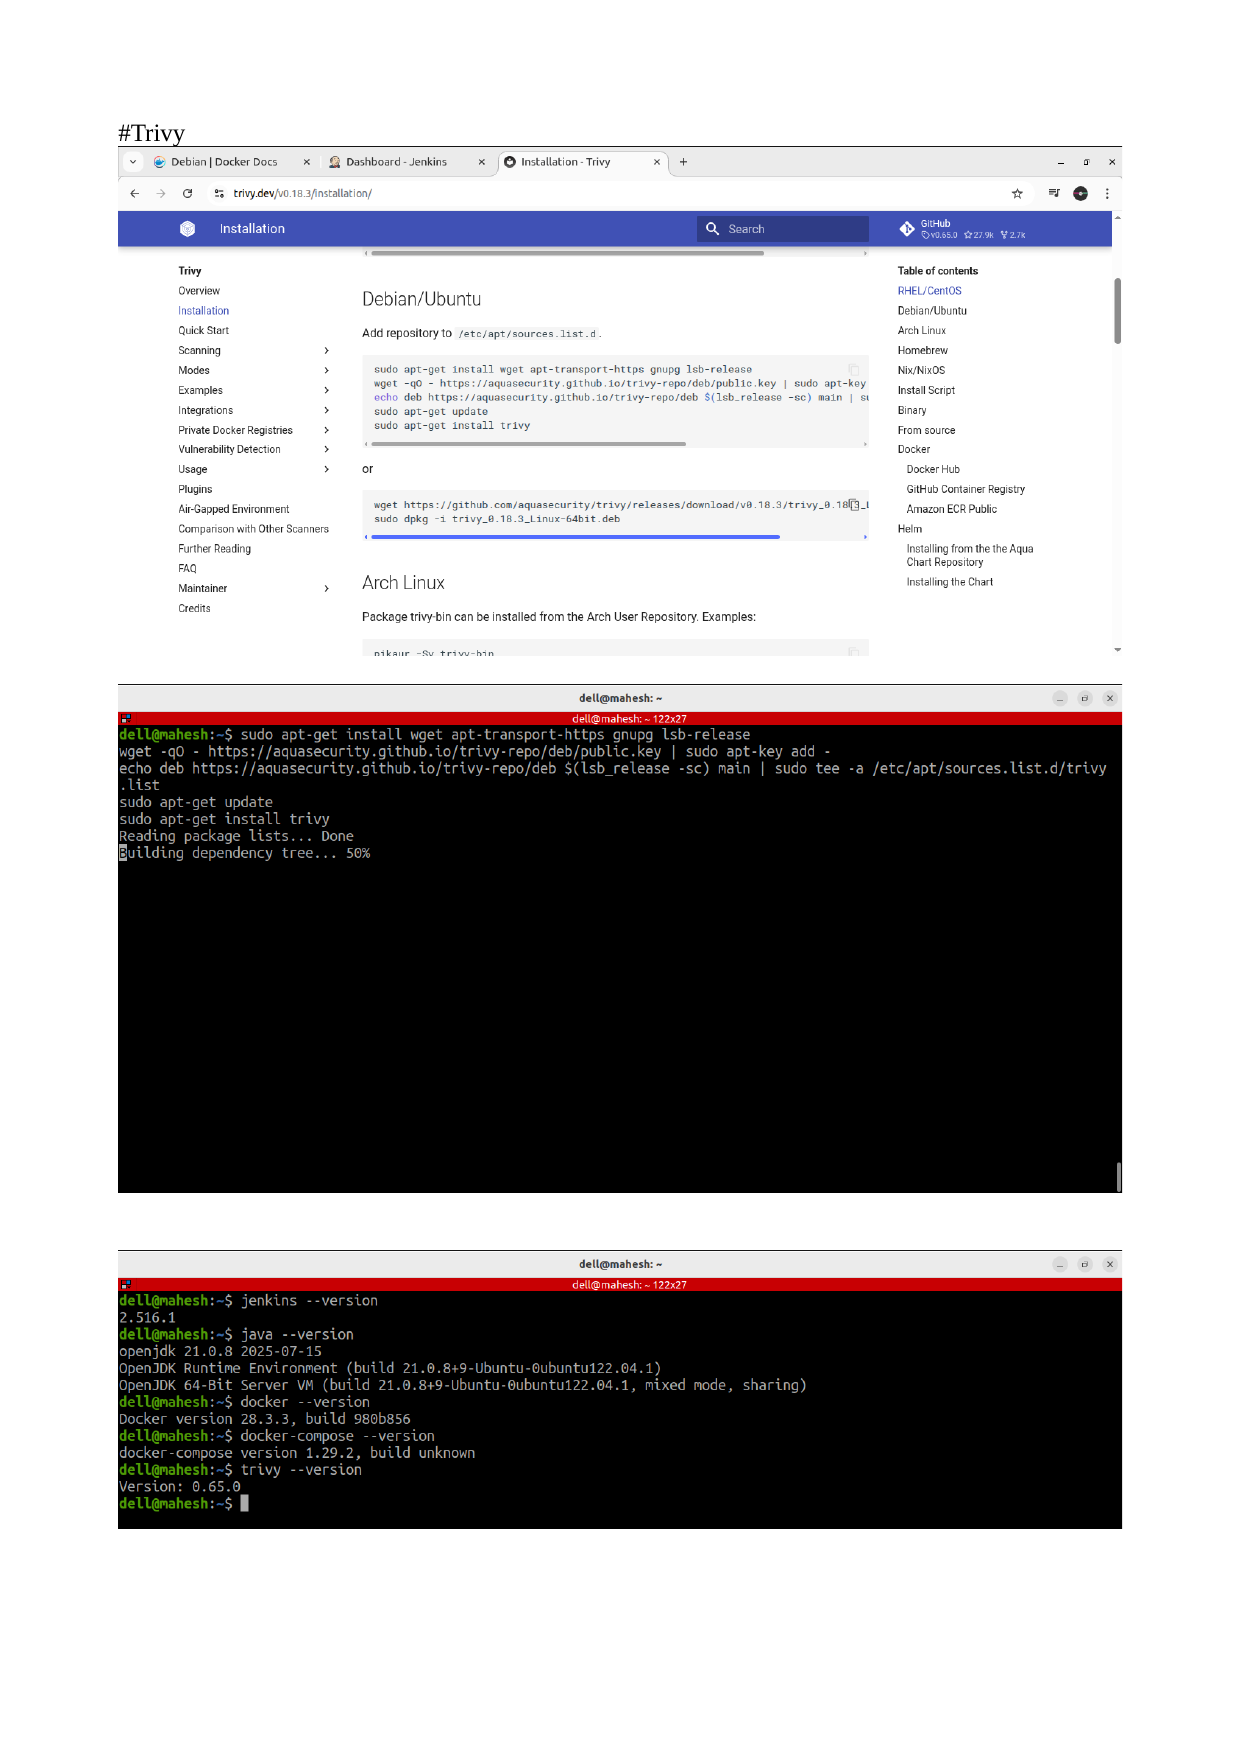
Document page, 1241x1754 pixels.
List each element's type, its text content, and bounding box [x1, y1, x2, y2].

picture [118, 684, 1123, 1193]
picture [118, 1250, 1123, 1529]
picture [118, 146, 1123, 656]
text #Trivy [118, 118, 1122, 146]
